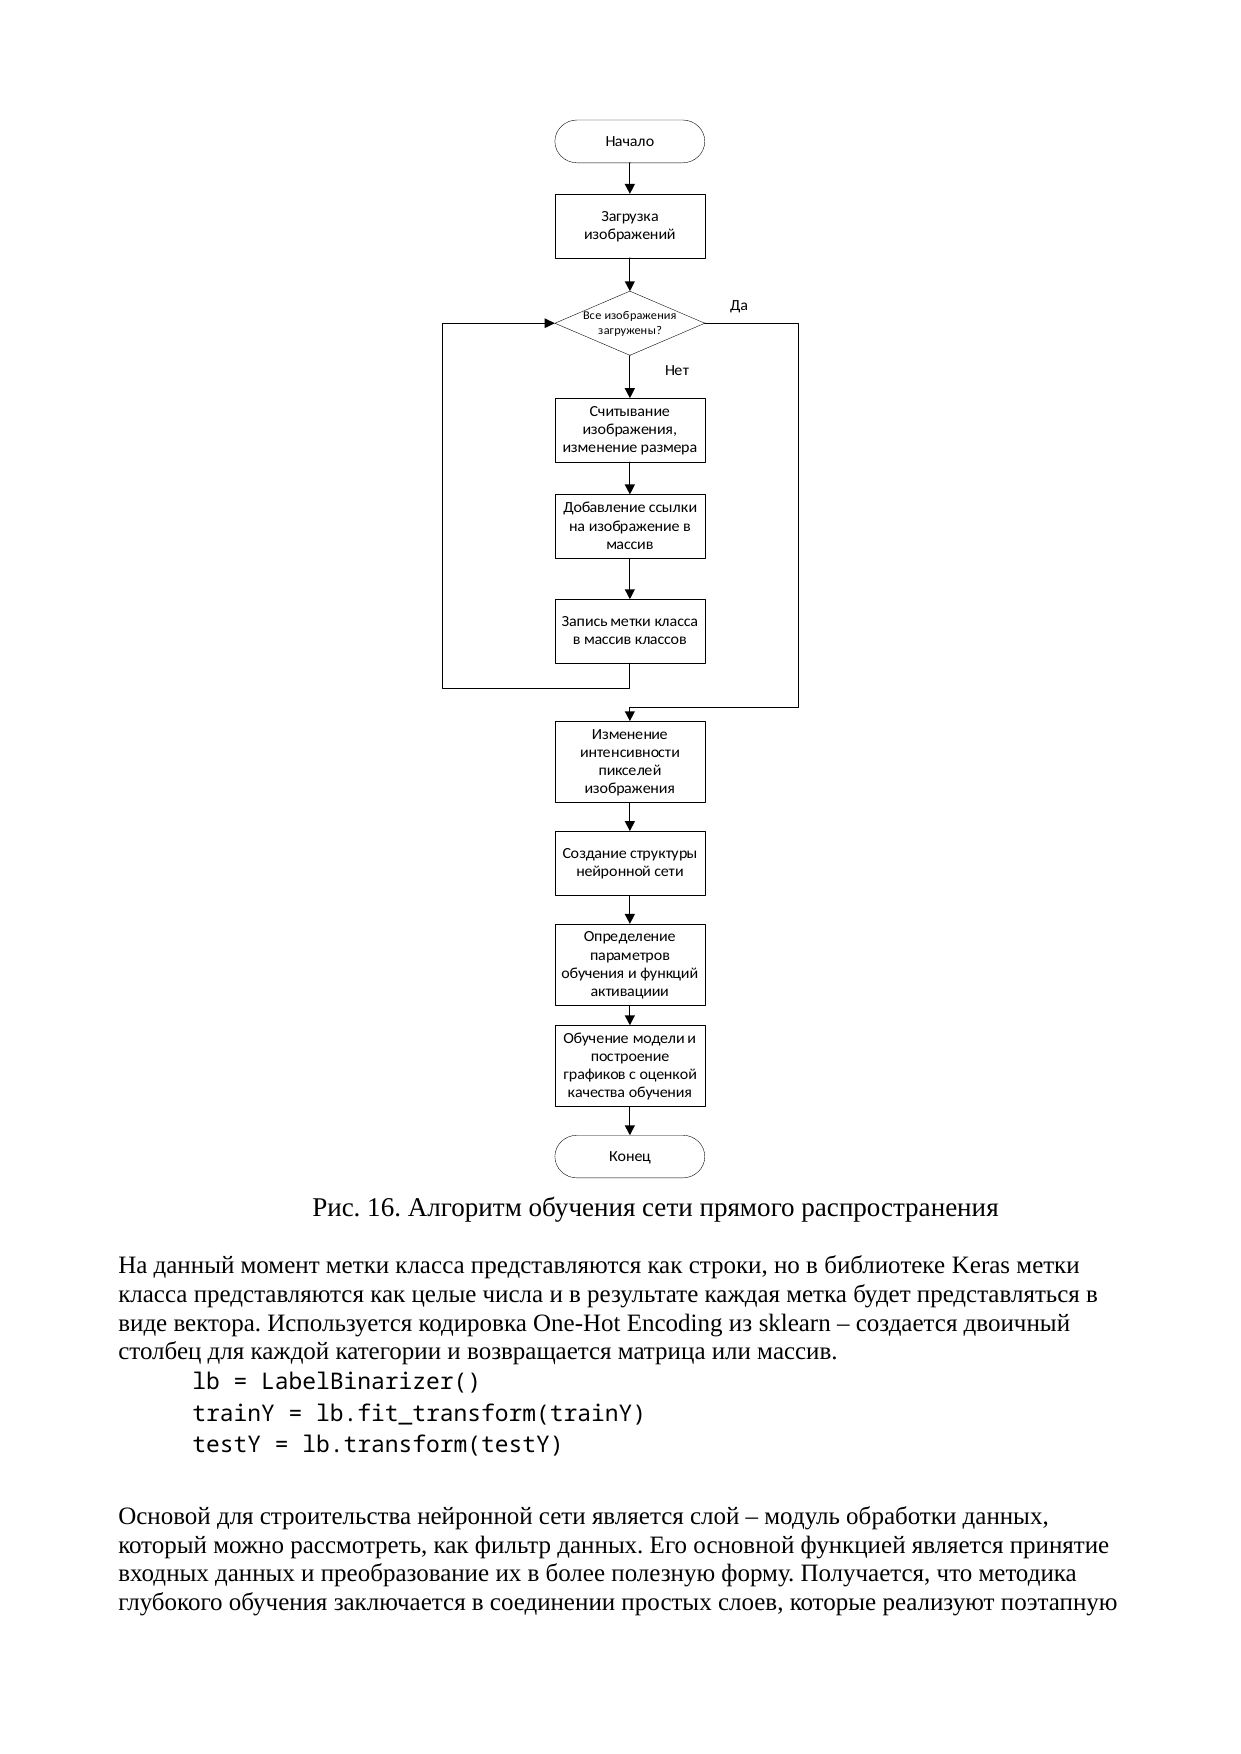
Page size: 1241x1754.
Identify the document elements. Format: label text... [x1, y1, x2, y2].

text На данный момент метки класса представляются как строки, но в библиотеке Keras метки класса представляются как целые числа и в результате каждая метка будет представляться в виде вектора. Используется кодировка One-Hot Encoding из sklearn – создается двоичный столбец для каждой категории и возвращается матрица или массив. [118, 1250, 1122, 1365]
text lb = LabelBinarizer() trainY = lb.fit_transform(trainY) testY = lb.transform(testY) [192, 1365, 1104, 1459]
text Рис. 16. Алгоритм обучения сети прямого распространения [118, 1191, 1122, 1222]
text Основой для строительства нейронной сети является слой – модуль обработки данных, который можно рассмотреть, как фильтр данных. Его основной функцией является принятие входных данных и преобразование их в более полезную форму. Получается, что методика глубокого обучения заключается в соединении простых слоев, которые реализуют поэтапную [118, 1501, 1122, 1616]
